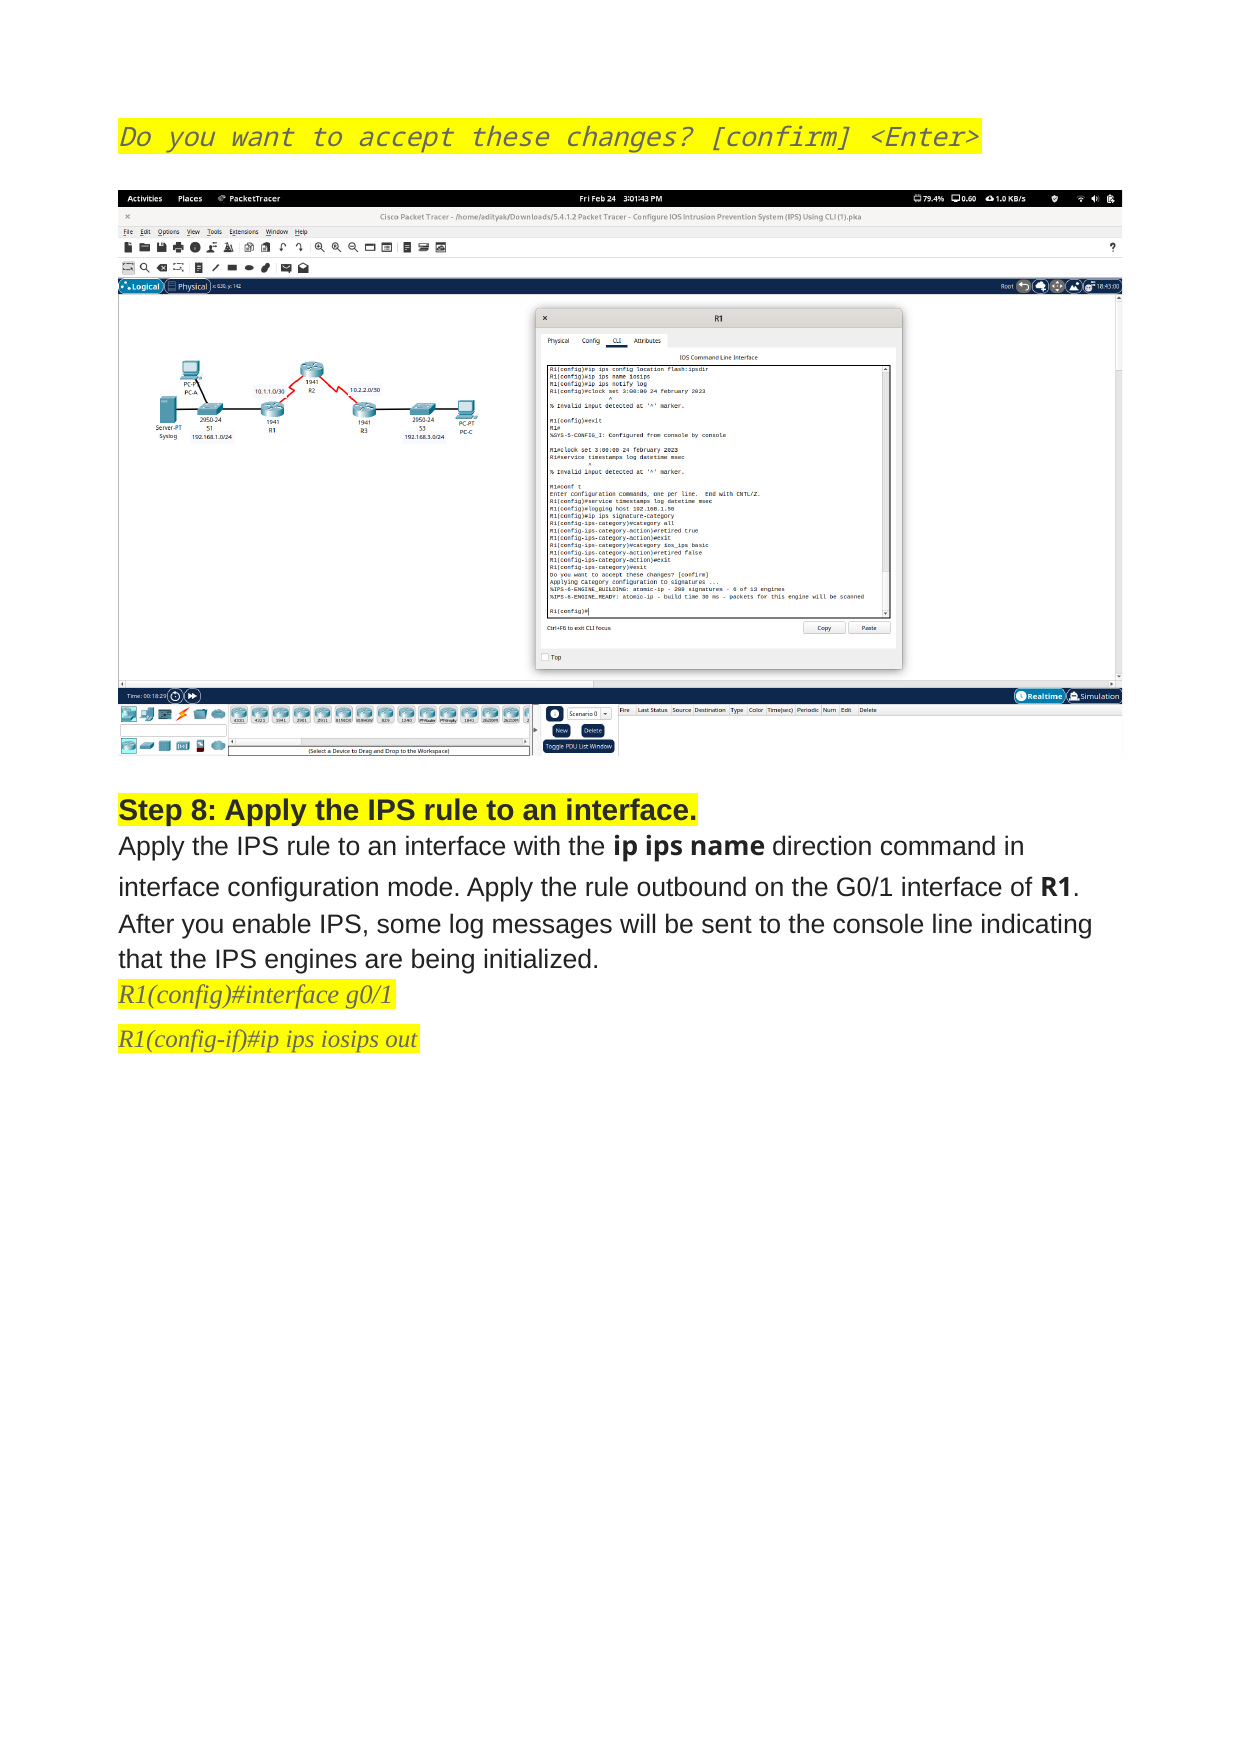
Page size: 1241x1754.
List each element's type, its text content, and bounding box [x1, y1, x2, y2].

text R1(config)#interface g0/1 [118, 979, 1122, 1009]
text R1(config-if)#ip ips iosips out [118, 1024, 1122, 1053]
subtitle Step 8: Apply the IPS rule to an interface. [118, 792, 1122, 826]
picture [118, 190, 1123, 756]
text Do you want to accept these changes? [confirm] <Enter> [118, 118, 1122, 154]
text Apply the IPS rule to an interface with the ip ips name direction command in interface configuration mode. Apply the rule outbound on the G0/1 interface of R1. After you enable IPS, some log messages will be sent to the console line indicating that the IPS engines are being initialized. [118, 826, 1122, 974]
